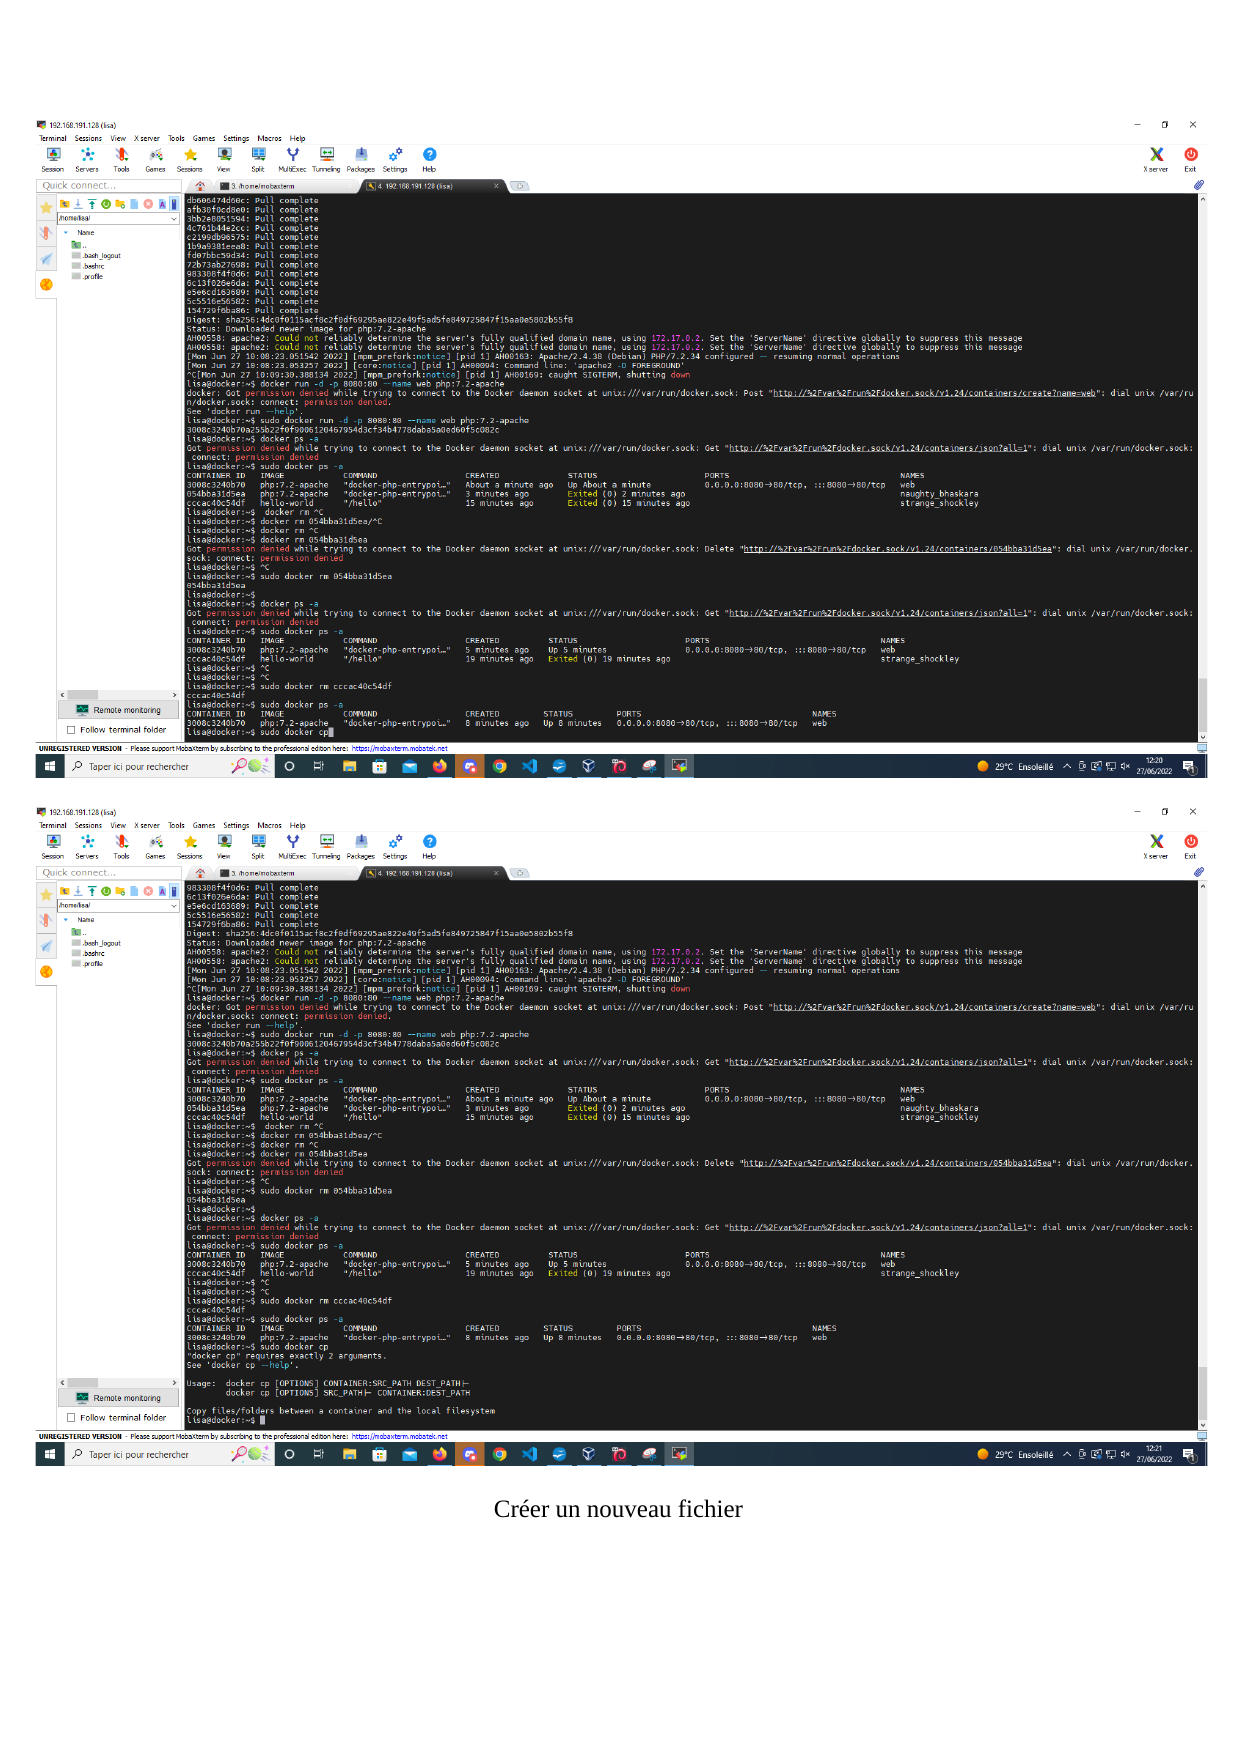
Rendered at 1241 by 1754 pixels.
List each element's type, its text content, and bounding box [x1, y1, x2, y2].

picture [35, 118, 1208, 778]
picture [35, 806, 1208, 1466]
text Créer un nouveau fichier [36, 1494, 1207, 1523]
